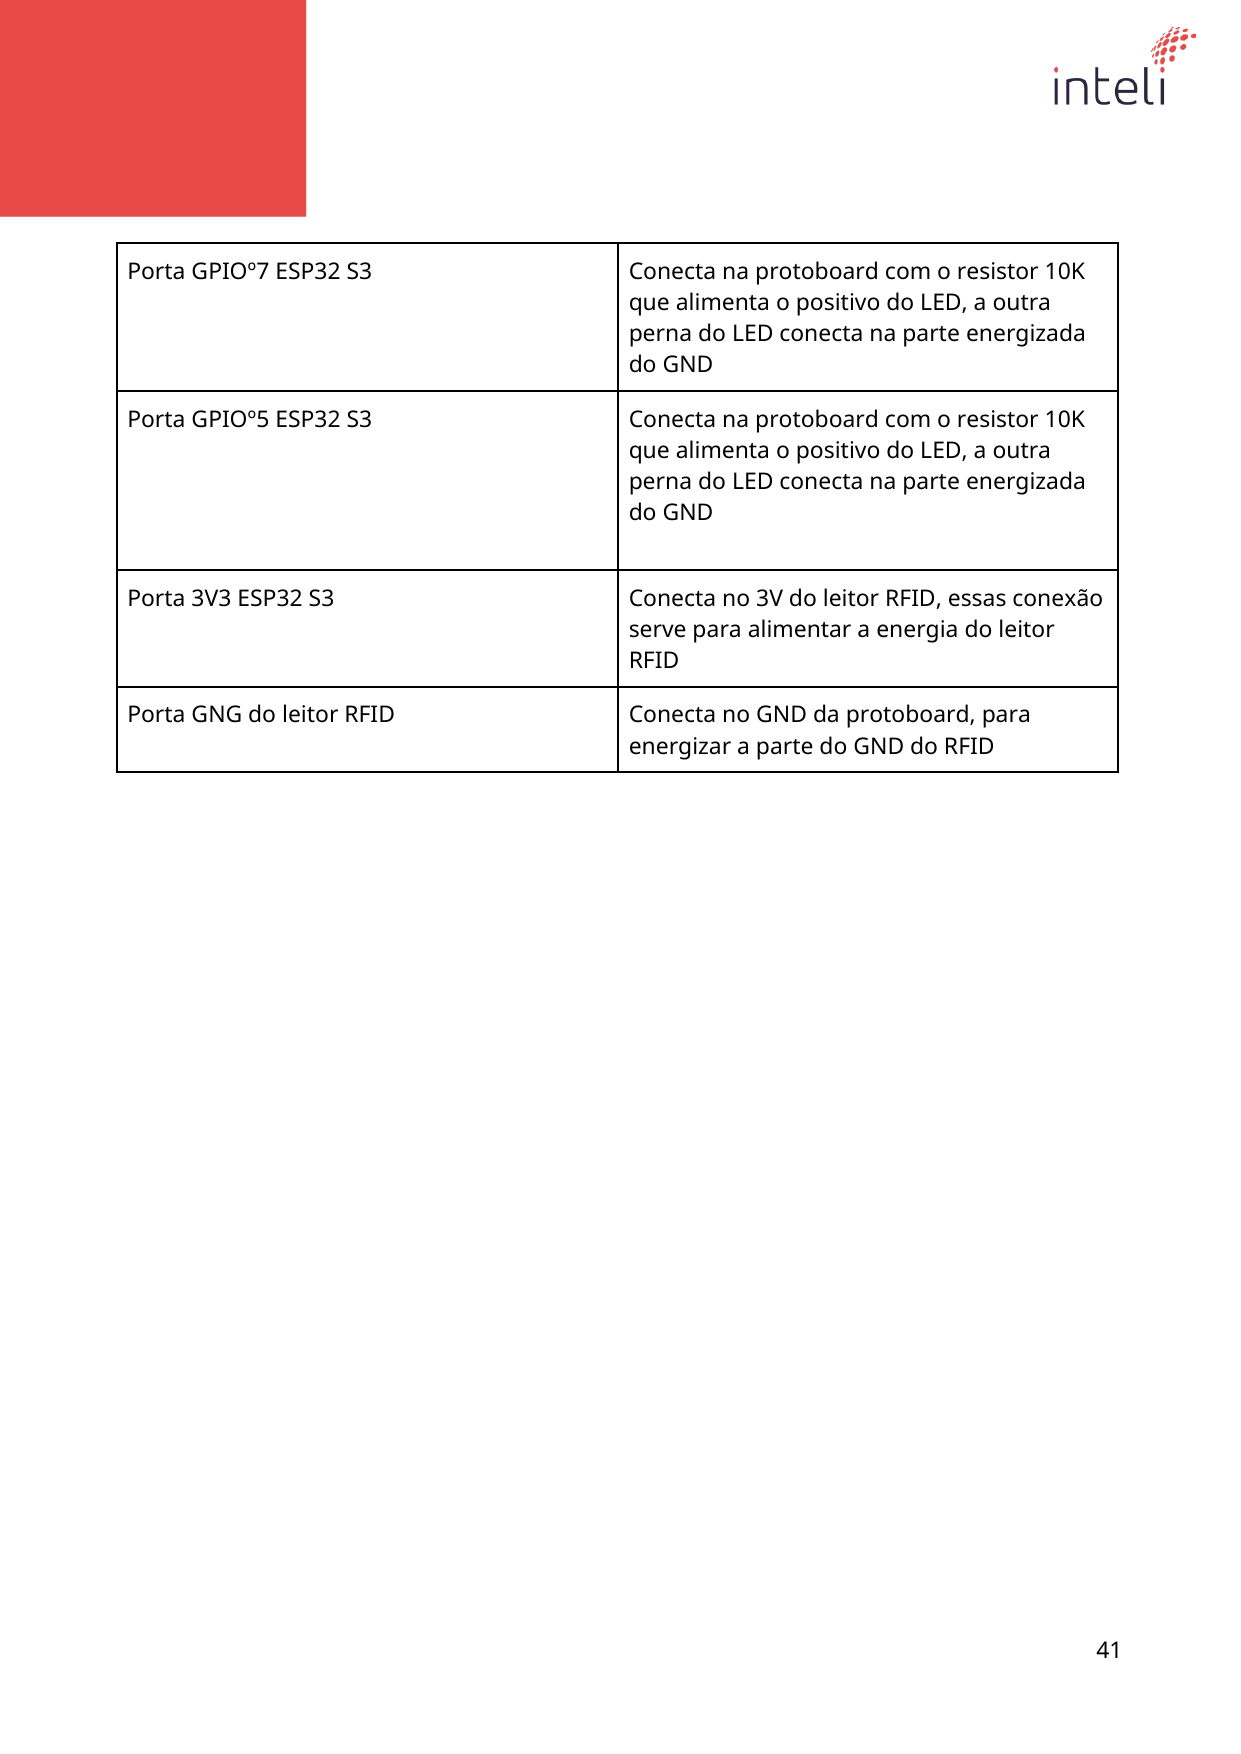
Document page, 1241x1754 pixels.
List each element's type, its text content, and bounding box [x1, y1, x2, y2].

picture [1054, 27, 1197, 105]
table_cell Conecta no 3V do leitor RFID, essas conexão serve para alimentar a energia do leitor RFID [619, 571, 1117, 686]
table_cell Conecta na protoboard com o resistor 10K que alimenta o positivo do LED, a outra perna do LED conecta na parte energizada do GND [619, 392, 1117, 569]
table_cell Porta GNG do leitor RFID [118, 688, 617, 771]
table_cell Conecta na protoboard com o resistor 10K que alimenta o positivo do LED, a outra perna do LED conecta na parte energizada do GND [619, 244, 1117, 390]
table_cell Porta GPIOº7 ESP32 S3 [118, 244, 617, 390]
picture [0, 0, 307, 217]
table_cell Porta 3V3 ESP32 S3 [118, 571, 617, 686]
table_cell Conecta no GND da protoboard, para energizar a parte do GND do RFID [619, 688, 1117, 771]
table_cell Porta GPIOº5 ESP32 S3 [118, 392, 617, 569]
